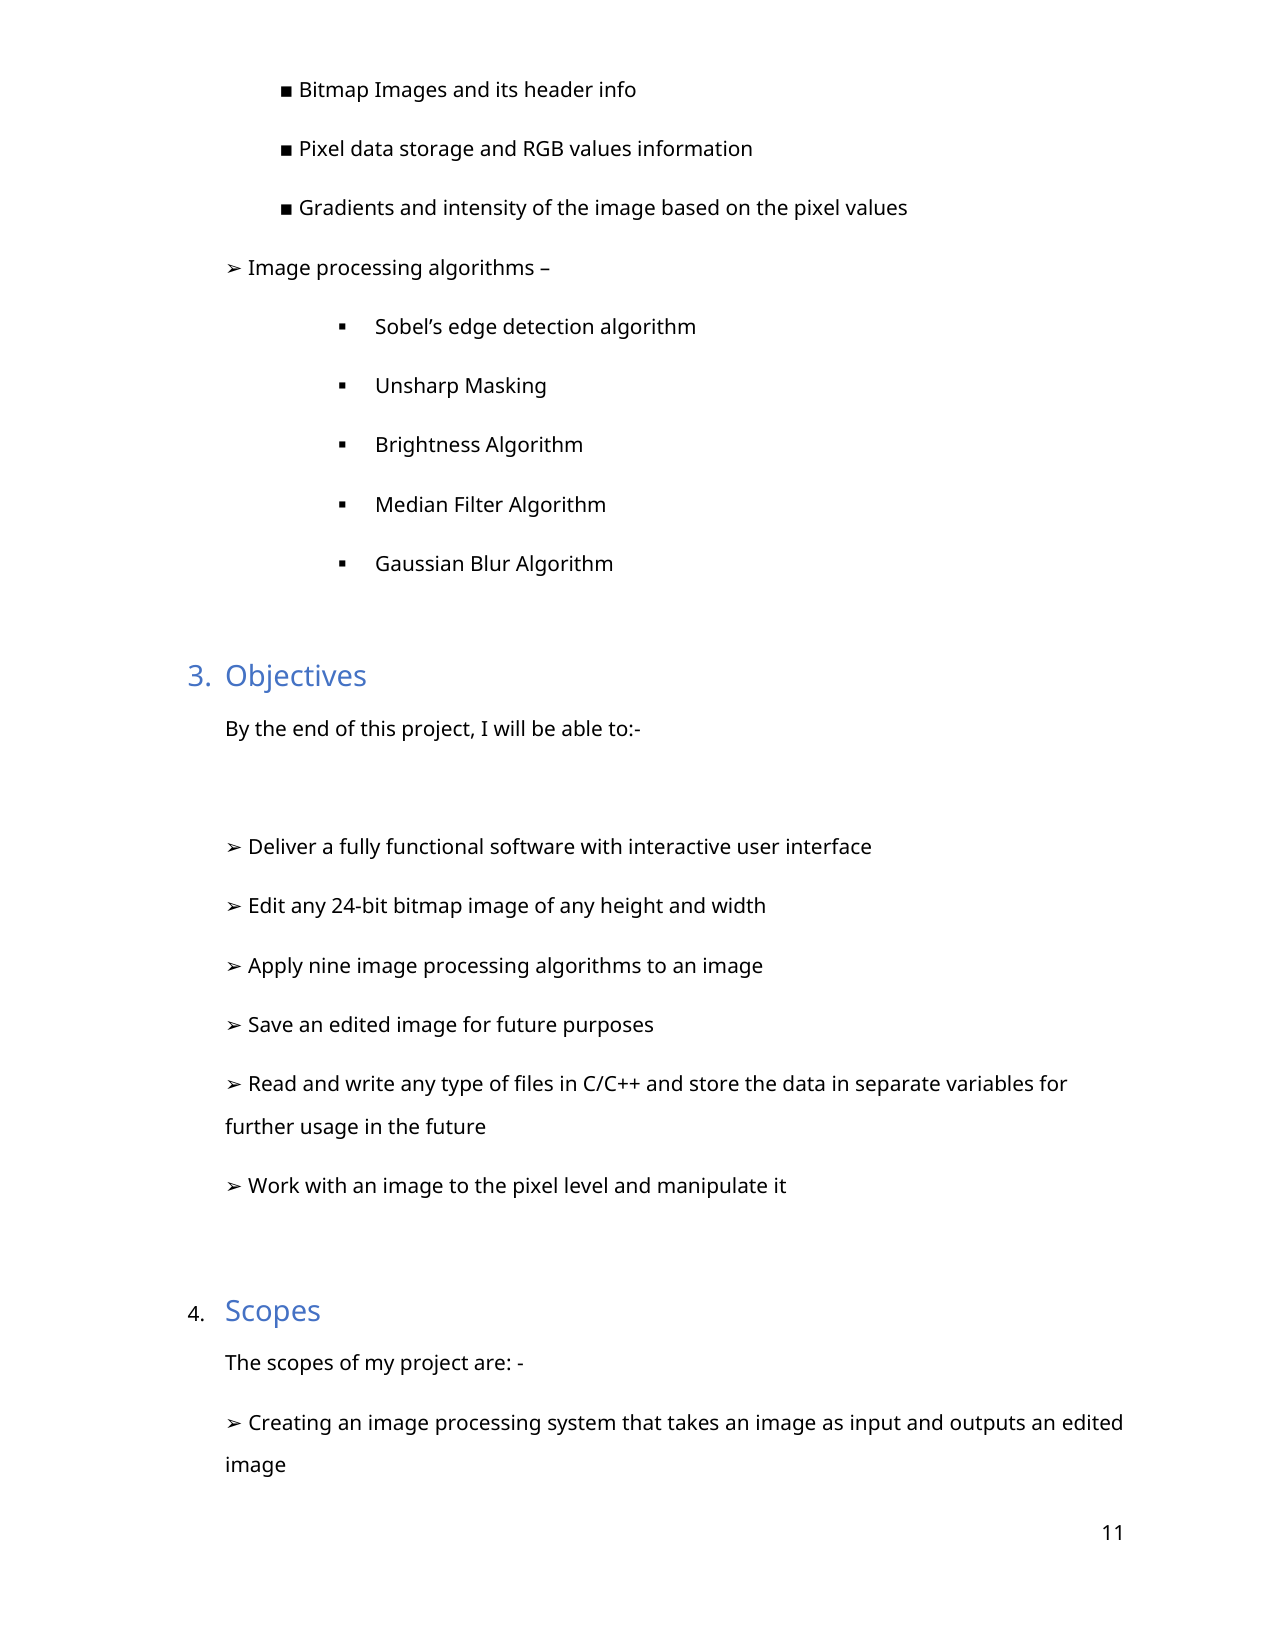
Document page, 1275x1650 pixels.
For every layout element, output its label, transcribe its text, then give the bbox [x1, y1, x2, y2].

list ➢ Read and write any type of files in C/C++ and store the data in separate variables for further usage in the future [225, 1069, 1125, 1141]
list ▪ Bitmap Images and its header info [225, 75, 1125, 103]
list ➢ Image processing algorithms – [225, 253, 1125, 281]
list ▪ Pixel data storage and RGB values information [225, 134, 1125, 163]
list ➢ Edit any 24-bit bitmap image of any height and width [225, 892, 1125, 920]
list ▪ Gradients and intensity of the image based on the pixel values [225, 193, 1125, 222]
list Brightness Algorithm [337, 431, 1125, 459]
list ➢ Creating an image processing system that takes an image as input and outputs an edited image [225, 1408, 1125, 1479]
list Gaussian Blur Algorithm [337, 549, 1125, 578]
list ➢ Deliver a fully functional software with interactive user interface [225, 832, 1125, 861]
list Objectives [187, 655, 1125, 695]
list The scopes of my project are: - [225, 1348, 1125, 1377]
list ➢ Work with an image to the pixel level and manipulate it [225, 1171, 1125, 1200]
list By the end of this project, I will be able to:- [225, 714, 1125, 742]
list Unsharp Masking [337, 371, 1125, 400]
list Scopes [187, 1290, 1125, 1329]
list ➢ Save an edited image for future purposes [225, 1010, 1125, 1039]
list Median Filter Algorithm [337, 490, 1125, 518]
list ➢ Apply nine image processing algorithms to an image [225, 951, 1125, 979]
list Sobel’s edge detection algorithm [337, 312, 1125, 341]
